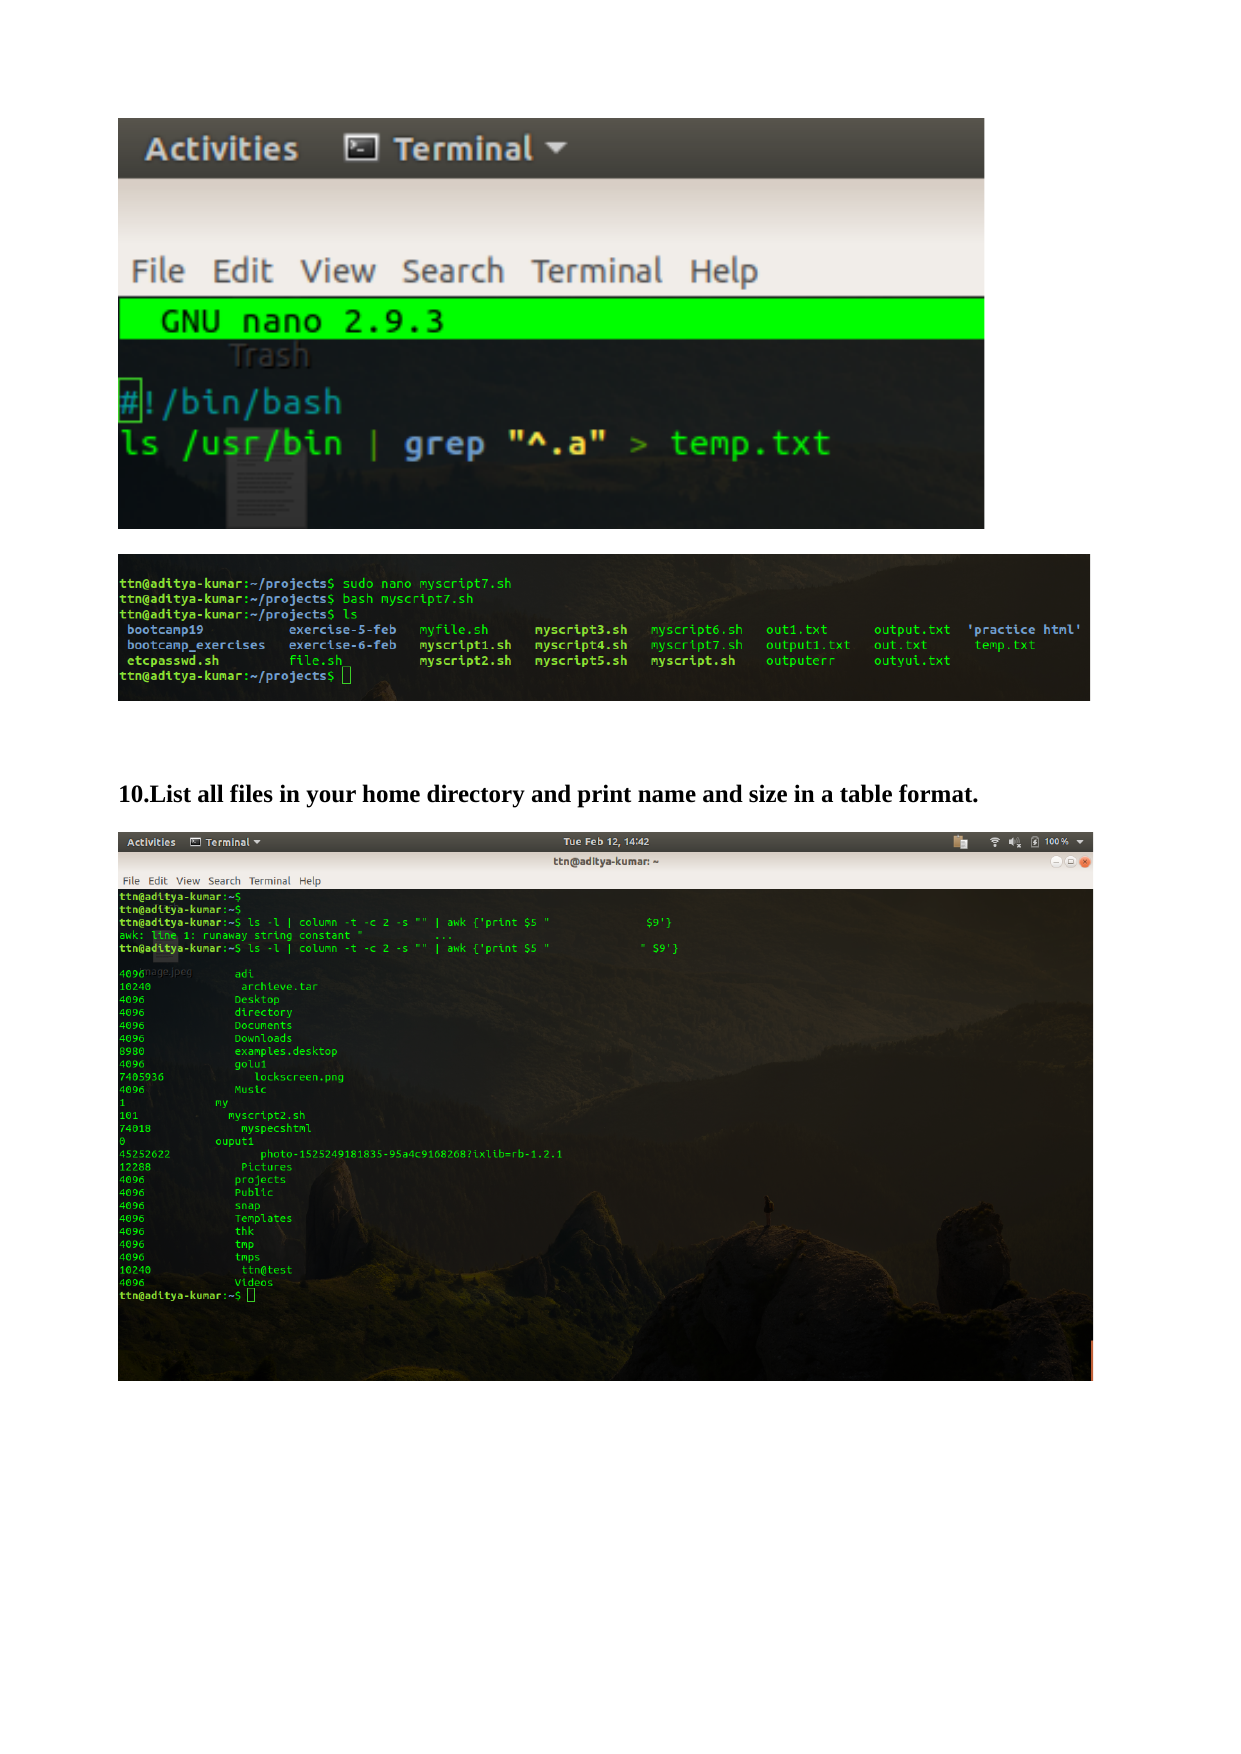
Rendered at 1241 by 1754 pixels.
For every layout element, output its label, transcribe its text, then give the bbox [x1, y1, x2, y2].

text 10.List all files in your home directory and print name and size in a table format. [118, 779, 1122, 808]
picture [118, 832, 1094, 1381]
picture [118, 554, 1091, 701]
